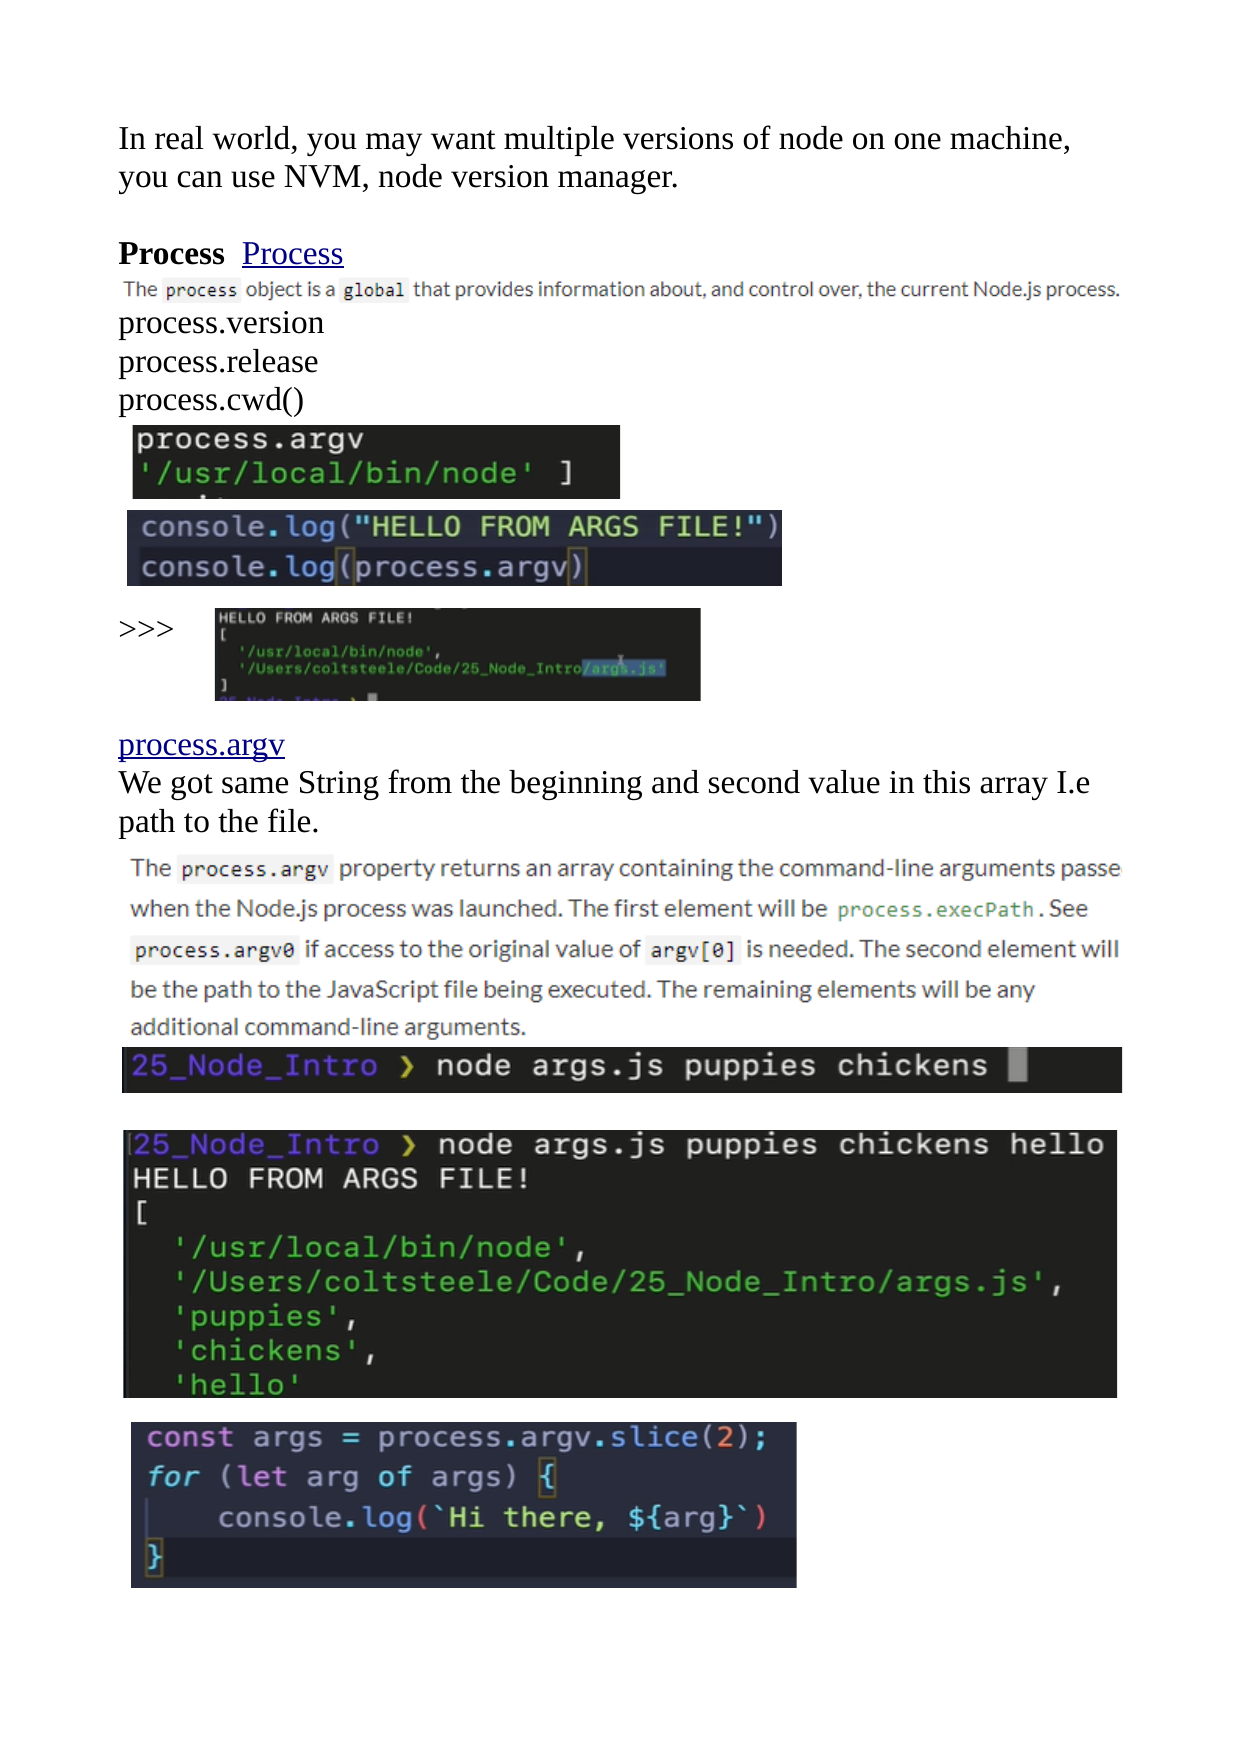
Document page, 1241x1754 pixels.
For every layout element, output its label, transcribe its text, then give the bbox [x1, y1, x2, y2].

text In real world, you may want multiple versions of node on one machine, you can use NVM, node version manager. [118, 118, 1122, 195]
picture [214, 608, 701, 701]
picture [118, 271, 1123, 303]
text [701, 609, 1122, 648]
picture [118, 839, 1123, 1093]
text process.version [118, 303, 1122, 341]
picture [131, 1422, 797, 1588]
text process.cwd() [118, 379, 1122, 418]
picture [132, 425, 621, 499]
text process.release [118, 341, 1122, 379]
text >>> [118, 609, 214, 648]
text process.argv [118, 724, 1122, 763]
picture [123, 1130, 1118, 1398]
text Process Process [118, 233, 1122, 271]
picture [127, 510, 782, 586]
text We got same String from the beginning and second value in this array I.e path to the file. [118, 763, 1122, 839]
